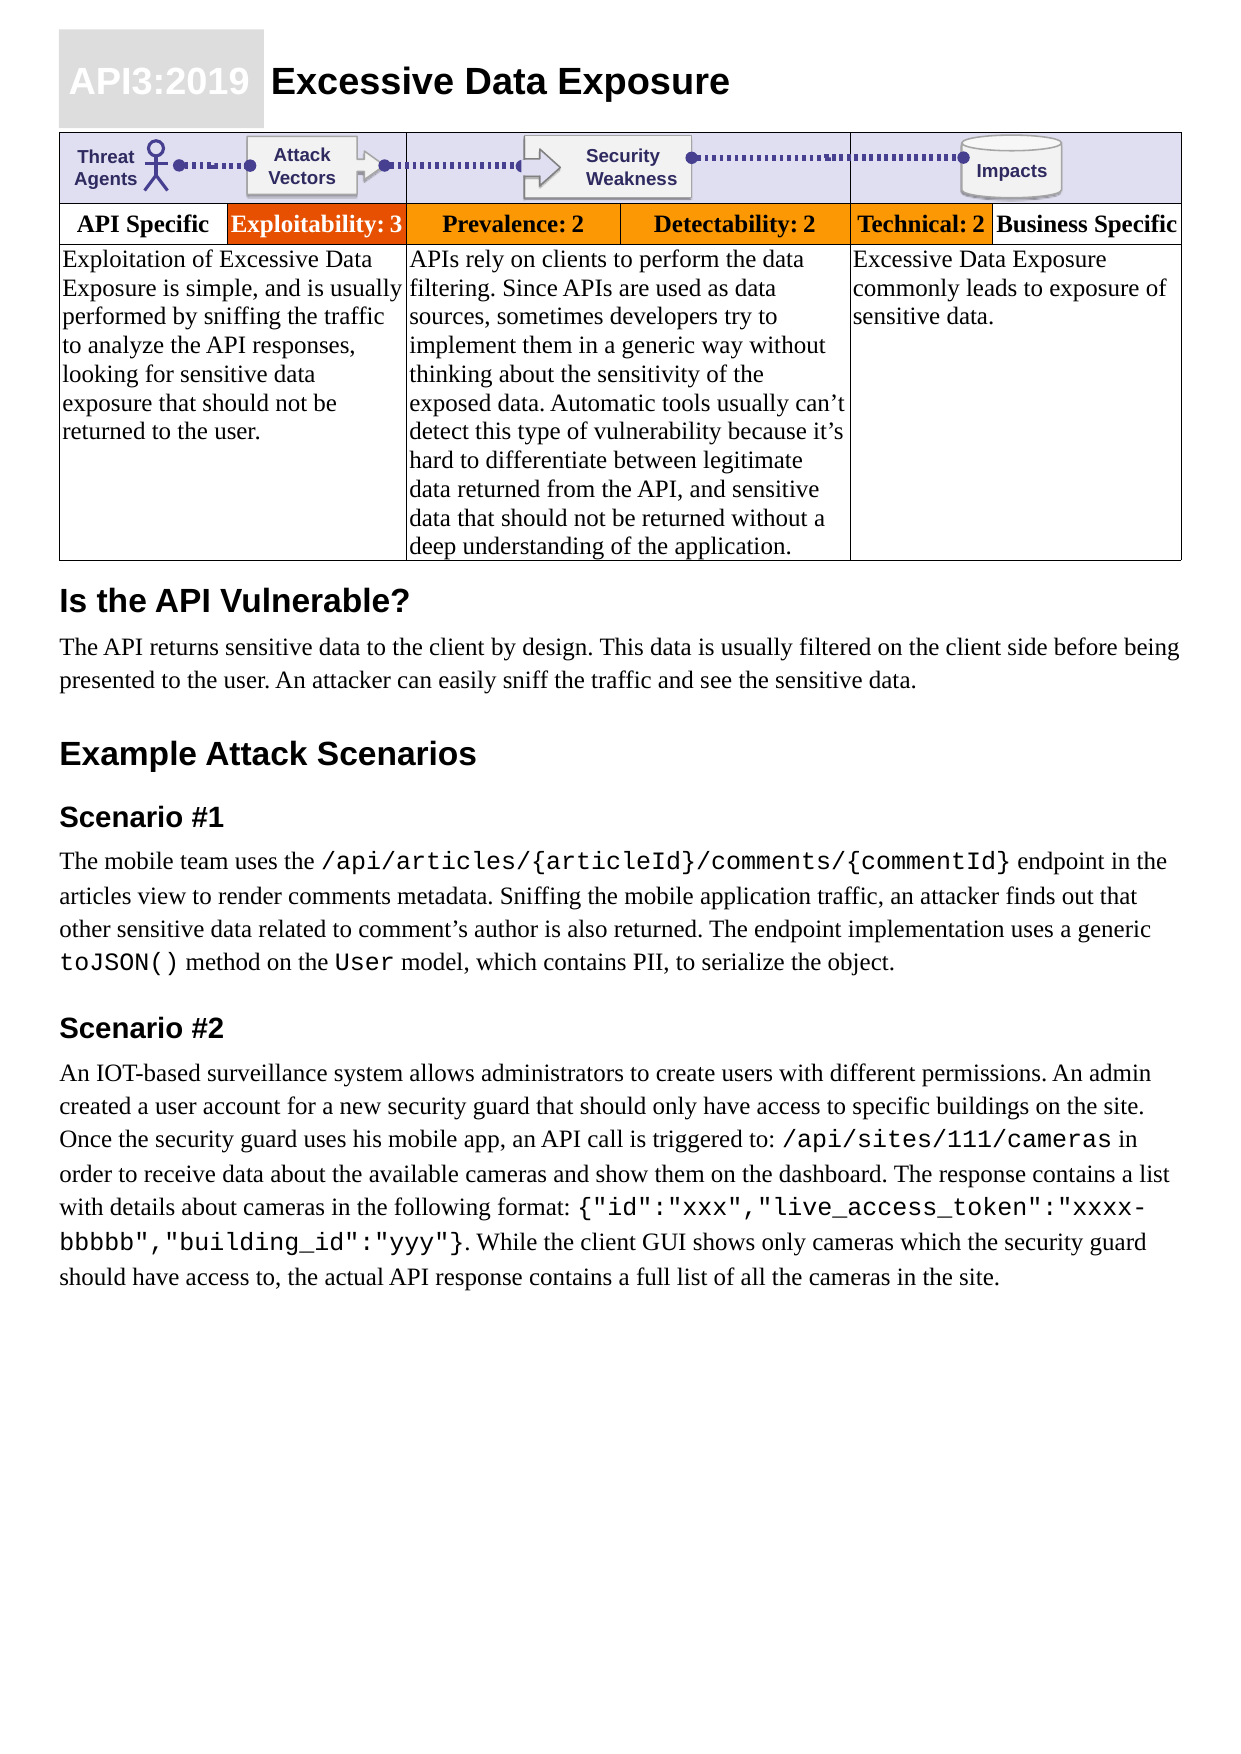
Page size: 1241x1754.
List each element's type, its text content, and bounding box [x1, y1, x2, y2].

subtitle Is the API Vulnerable? [59, 581, 1181, 620]
table_cell APIs rely on clients to perform the data filtering. Since APIs are used as data sources, sometimes developers try to implement them in a generic way without thinking about the sensitivity of the exposed data. Automatic tools usually can’t detect this type of vulnerability because it’s hard to differentiate between legitimate data returned from the API, and sensitive data that should not be returned without a deep understanding of the application. [407, 245, 850, 560]
text The mobile team uses the /api/articles/{articleId}/comments/{commentId} endpoint in the articles view to render comments metadata. Sniffing the mobile application traffic, an attacker finds out that other sensitive data related to comment’s author is also returned. The endpoint implementation uses a generic toJSON() method on the User model, which contains PII, to serialize the object. [59, 846, 1181, 978]
table_header [851, 133, 992, 203]
table_header [60, 133, 227, 203]
text The API returns sensitive data to the client by design. This data is usually filtered on the client side before being presented to the user. An attacker can easily sniff the traffic and see the sensitive data. [59, 632, 1181, 694]
table_cell Technical: 2 [851, 204, 992, 244]
subtitle Scenario #1 [59, 799, 1181, 833]
table_cell Exploitability: 3 [228, 204, 406, 244]
table_header [407, 133, 620, 203]
table_cell Excessive Data Exposure commonly leads to exposure of sensitive data. [851, 245, 1181, 560]
table_header [620, 133, 850, 203]
table_cell Prevalence: 2 [407, 204, 620, 244]
table_header [227, 133, 406, 203]
text An IOT-based surveillance system allows administrators to create users with different permissions. An admin created a user account for a new security guard that should only have access to specific buildings on the site. Once the security guard uses his mobile app, an API call is triggered to: /api/sites/111/cameras in order to receive data about the available cameras and show them on the dashboard. The response contains a list with details about cameras in the following format: {"id":"xxx","live_access_token":"xxxx-bbbbb","building_id":"yyy"}. While the client GUI shows only cameras which the security guard should have access to, the actual API response contains a full list of all the cameras in the site. [59, 1058, 1181, 1291]
table_cell Detectability: 2 [621, 204, 850, 244]
subtitle Example Attack Scenarios [59, 734, 1181, 772]
table_cell API Specific [60, 204, 227, 244]
table_cell Business Specific [993, 204, 1181, 244]
subtitle Scenario #2 [59, 1011, 1181, 1045]
table_header [992, 133, 1181, 203]
table_cell Exploitation of Excessive Data Exposure is simple, and is usually performed by sniffing the traffic to analyze the API responses, looking for sensitive data exposure that should not be returned to the user. [60, 245, 406, 560]
